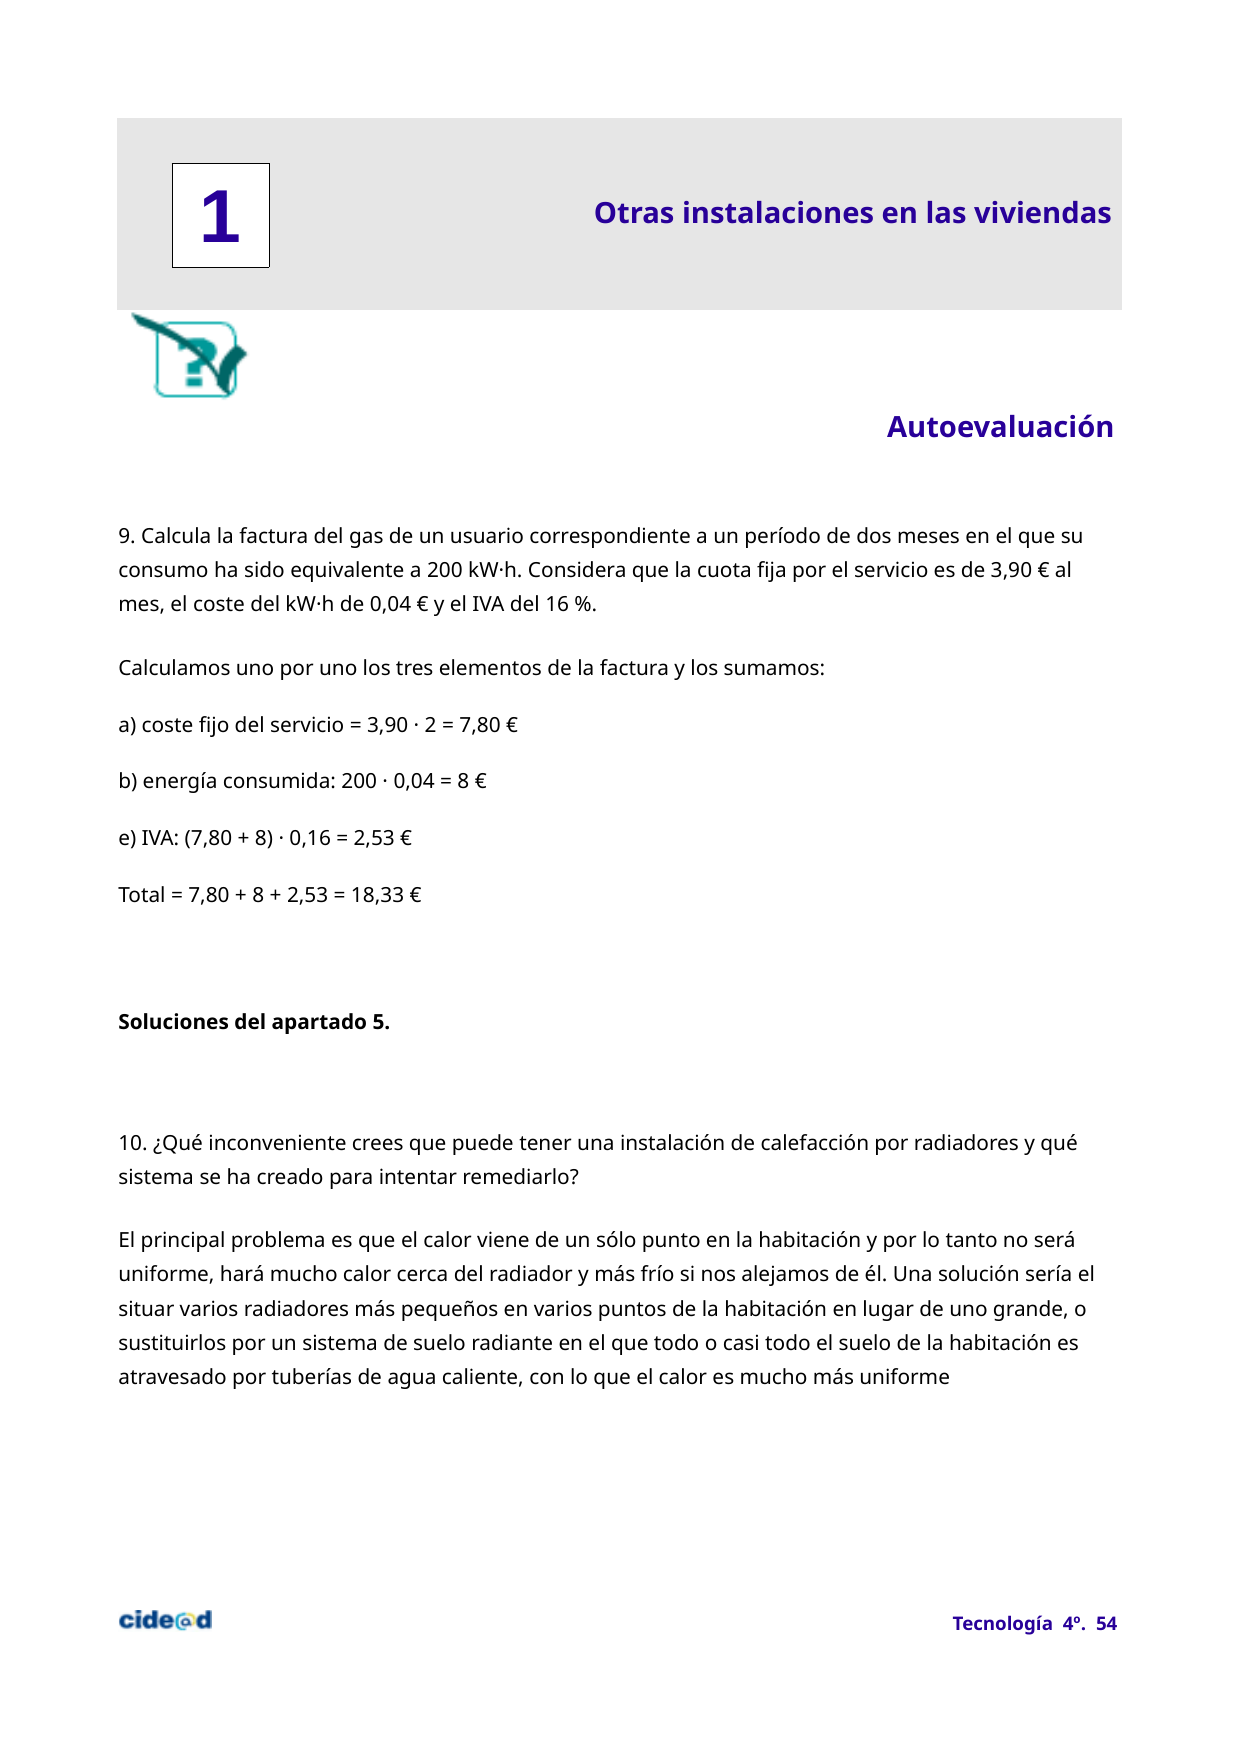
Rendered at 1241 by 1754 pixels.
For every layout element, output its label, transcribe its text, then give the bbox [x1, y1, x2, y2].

picture [118, 1610, 212, 1632]
text Calculamos uno por uno los tres elementos de la factura y los sumamos: [118, 653, 1122, 681]
text 10. ¿Qué inconveniente crees que puede tener una instalación de calefacción por radiadores y qué sistema se ha creado para intentar remediarlo? [118, 1128, 1122, 1190]
text Total = 7,80 + 8 + 2,53 = 18,33 € [118, 880, 1122, 909]
text 9. Calcula la factura del gas de un usuario correspondiente a un período de dos meses en el que su consumo ha sido equivalente a 200 kW·h. Considera que la cuota fija por el servicio es de 3,90 € al mes, el coste del kW·h de 0,04 € y el IVA del 16 %. [118, 521, 1122, 618]
text e) IVA: (7,80 + 8) · 0,16 = 2,53 € [118, 823, 1122, 852]
text b) energía consumida: 200 · 0,04 = 8 € [118, 767, 1122, 795]
table_header Otras instalaciones en las viviendas [117, 118, 1122, 310]
picture [130, 311, 252, 407]
text a) coste fijo del servicio = 3,90 · 2 = 7,80 € [118, 710, 1122, 738]
text Autoevaluación [118, 310, 1122, 446]
text Soluciones del apartado 5. [118, 1007, 1122, 1036]
text El principal problema es que el calor viene de un sólo punto en la habitación y por lo tanto no será uniforme, hará mucho calor cerca del radiador y más frío si nos alejamos de él. Una solución sería el situar varios radiadores más pequeños en varios puntos de la habitación en lugar de uno grande, o sustituirlos por un sistema de suelo radiante en el que todo o casi todo el suelo de la habitación es atravesado por tuberías de agua caliente, con lo que el calor es mucho más uniforme [118, 1226, 1122, 1390]
